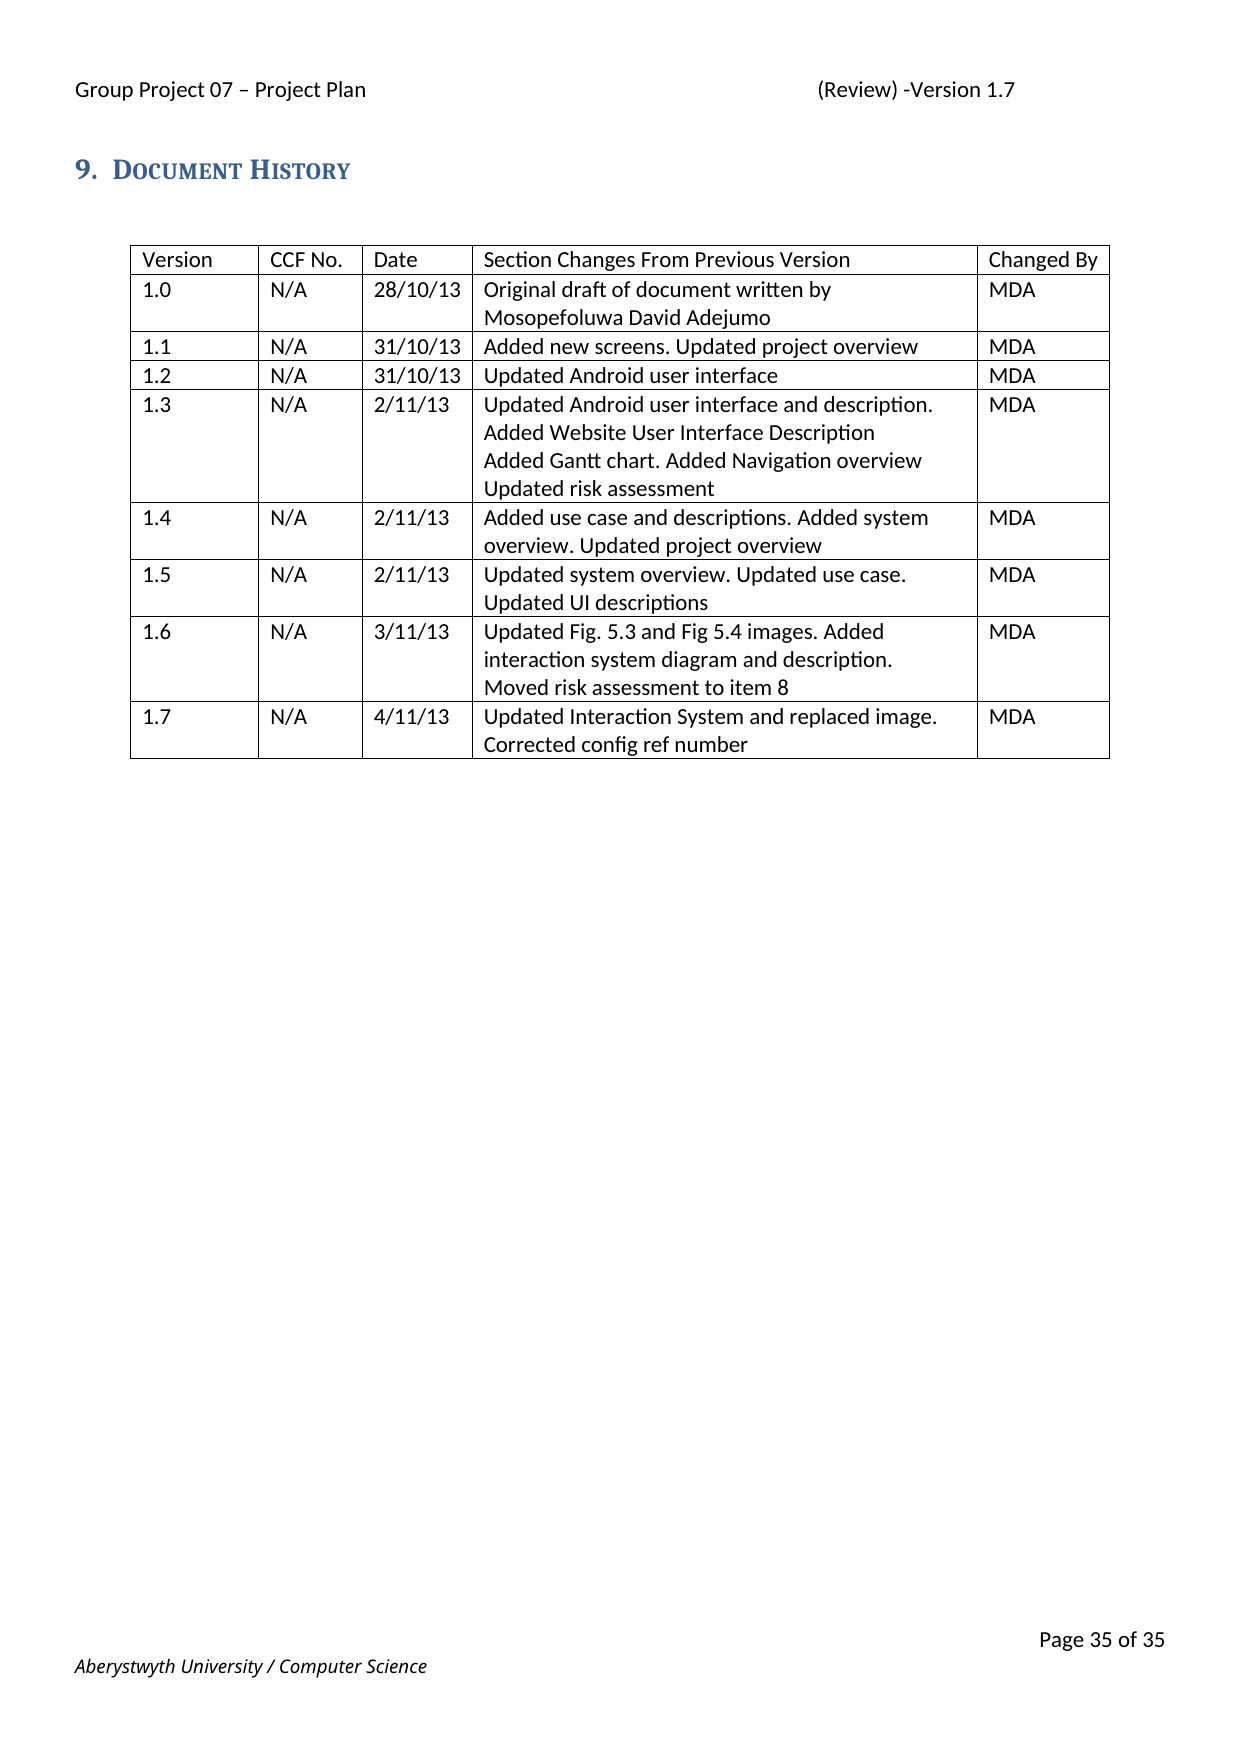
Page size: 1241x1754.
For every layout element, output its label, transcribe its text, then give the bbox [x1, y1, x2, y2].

table_cell 1.0 [131, 275, 258, 331]
table_cell N/A [259, 361, 362, 389]
table_cell 2/11/13 [363, 503, 472, 559]
table_cell MDA [978, 275, 1109, 331]
table_cell N/A [259, 560, 362, 616]
table_cell MDA [978, 332, 1109, 360]
table_cell 1.4 [131, 503, 258, 559]
table_cell Updated Interaction System and replaced image. Corrected config ref number [473, 702, 977, 758]
table_cell MDA [978, 617, 1109, 701]
table_cell Added new screens. Updated project overview [473, 332, 977, 360]
subtitle Document History [75, 153, 1165, 187]
table_cell 1.3 [131, 390, 258, 502]
table_cell N/A [259, 617, 362, 701]
table_cell 1.5 [131, 560, 258, 616]
table_header CCF No. [259, 246, 362, 274]
table_cell N/A [259, 275, 362, 331]
table_cell MDA [978, 702, 1109, 758]
table_cell Updated Android user interface and description. Added Website User Interface Description Added Gantt chart. Added Navigation overview Updated risk assessment [473, 390, 977, 502]
table_cell MDA [978, 560, 1109, 616]
table_cell 1.6 [131, 617, 258, 701]
table_cell 1.7 [131, 702, 258, 758]
table_cell 28/10/13 [363, 275, 472, 331]
table_cell Added use case and descriptions. Added system overview. Updated project overview [473, 503, 977, 559]
table_cell N/A [259, 702, 362, 758]
table_cell 2/11/13 [363, 560, 472, 616]
table_cell 31/10/13 [363, 361, 472, 389]
table_cell MDA [978, 390, 1109, 502]
table_cell 1.2 [131, 361, 258, 389]
table_cell 3/11/13 [363, 617, 472, 701]
table_cell 31/10/13 [363, 332, 472, 360]
table_header Changed By [978, 246, 1109, 274]
table_cell N/A [259, 390, 362, 502]
table_cell 2/11/13 [363, 390, 472, 502]
table_cell N/A [259, 332, 362, 360]
table_cell Updated system overview. Updated use case. Updated UI descriptions [473, 560, 977, 616]
table_cell MDA [978, 361, 1109, 389]
table_cell Updated Fig. 5.3 and Fig 5.4 images. Added interaction system diagram and description. Moved risk assessment to item 8 [473, 617, 977, 701]
table_cell 1.1 [131, 332, 258, 360]
table_cell MDA [978, 503, 1109, 559]
table_cell Updated Android user interface [473, 361, 977, 389]
table_header Section Changes From Previous Version [473, 246, 977, 274]
table_cell 4/11/13 [363, 702, 472, 758]
table_header Version [131, 246, 258, 274]
table_cell Original draft of document written by Mosopefoluwa David Adejumo [473, 275, 977, 331]
table_cell N/A [259, 503, 362, 559]
table_header Date [363, 246, 472, 274]
